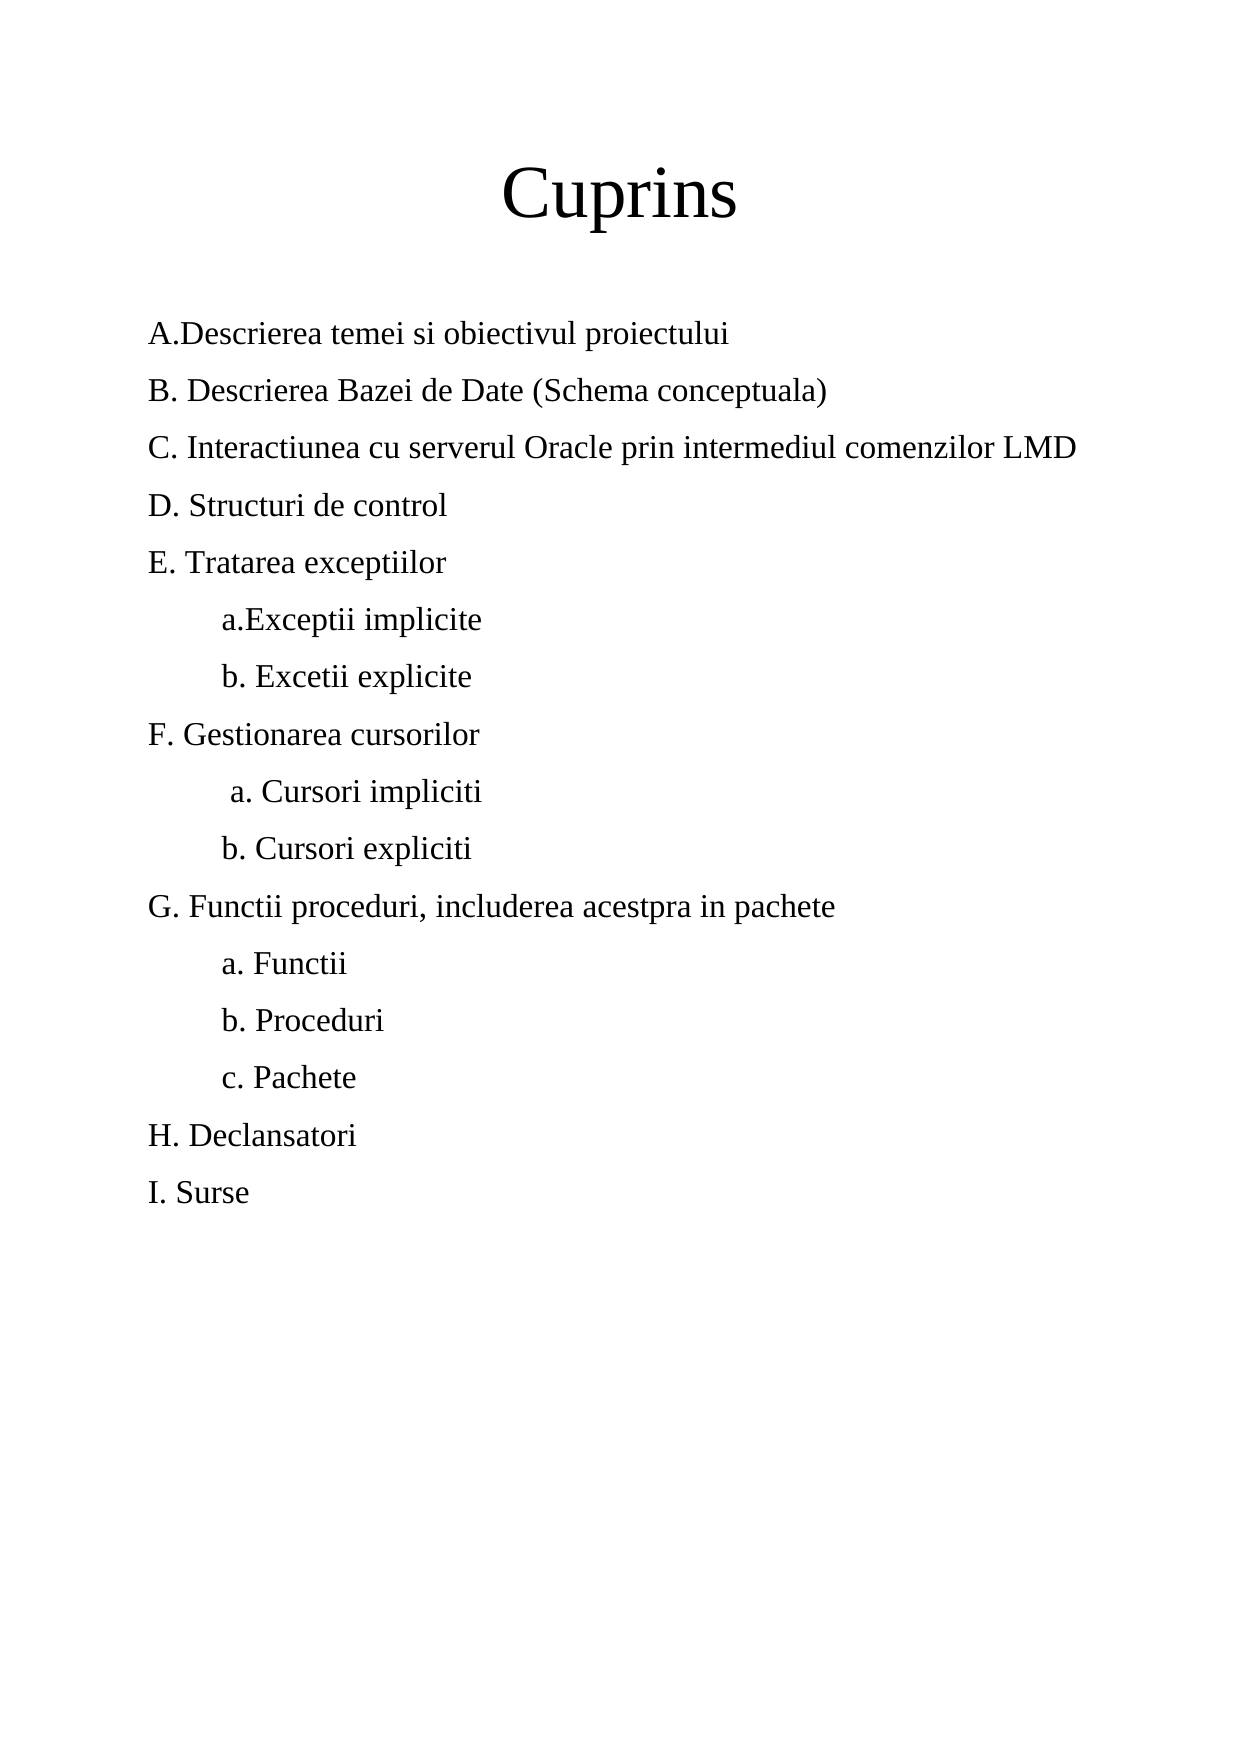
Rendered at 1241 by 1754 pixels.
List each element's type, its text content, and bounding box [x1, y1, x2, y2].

text a. Functii [148, 943, 1093, 981]
text c. Pachete [148, 1058, 1093, 1096]
text a.Exceptii implicite [148, 599, 1093, 638]
text b. Proceduri [148, 1000, 1093, 1039]
text E. Tratarea exceptiilor [148, 542, 1093, 580]
text I. Surse [148, 1172, 1093, 1211]
text G. Functii proceduri, includerea acestpra in pachete [148, 886, 1093, 924]
text A.Descrierea temei si obiectivul proiectului [148, 313, 1093, 351]
text B. Descrierea Bazei de Date (Schema conceptuala) [148, 370, 1093, 408]
text F. Gestionarea cursorilor [148, 714, 1093, 752]
text C. Interactiunea cu serverul Oracle prin intermediul comenzilor LMD [148, 427, 1093, 466]
text Cuprins [148, 148, 1093, 234]
text H. Declansatori [148, 1115, 1093, 1153]
text b. Excetii explicite [148, 657, 1093, 695]
text b. Cursori expliciti [148, 828, 1093, 867]
text a. Cursori impliciti [148, 771, 1093, 809]
text D. Structuri de control [148, 485, 1093, 523]
